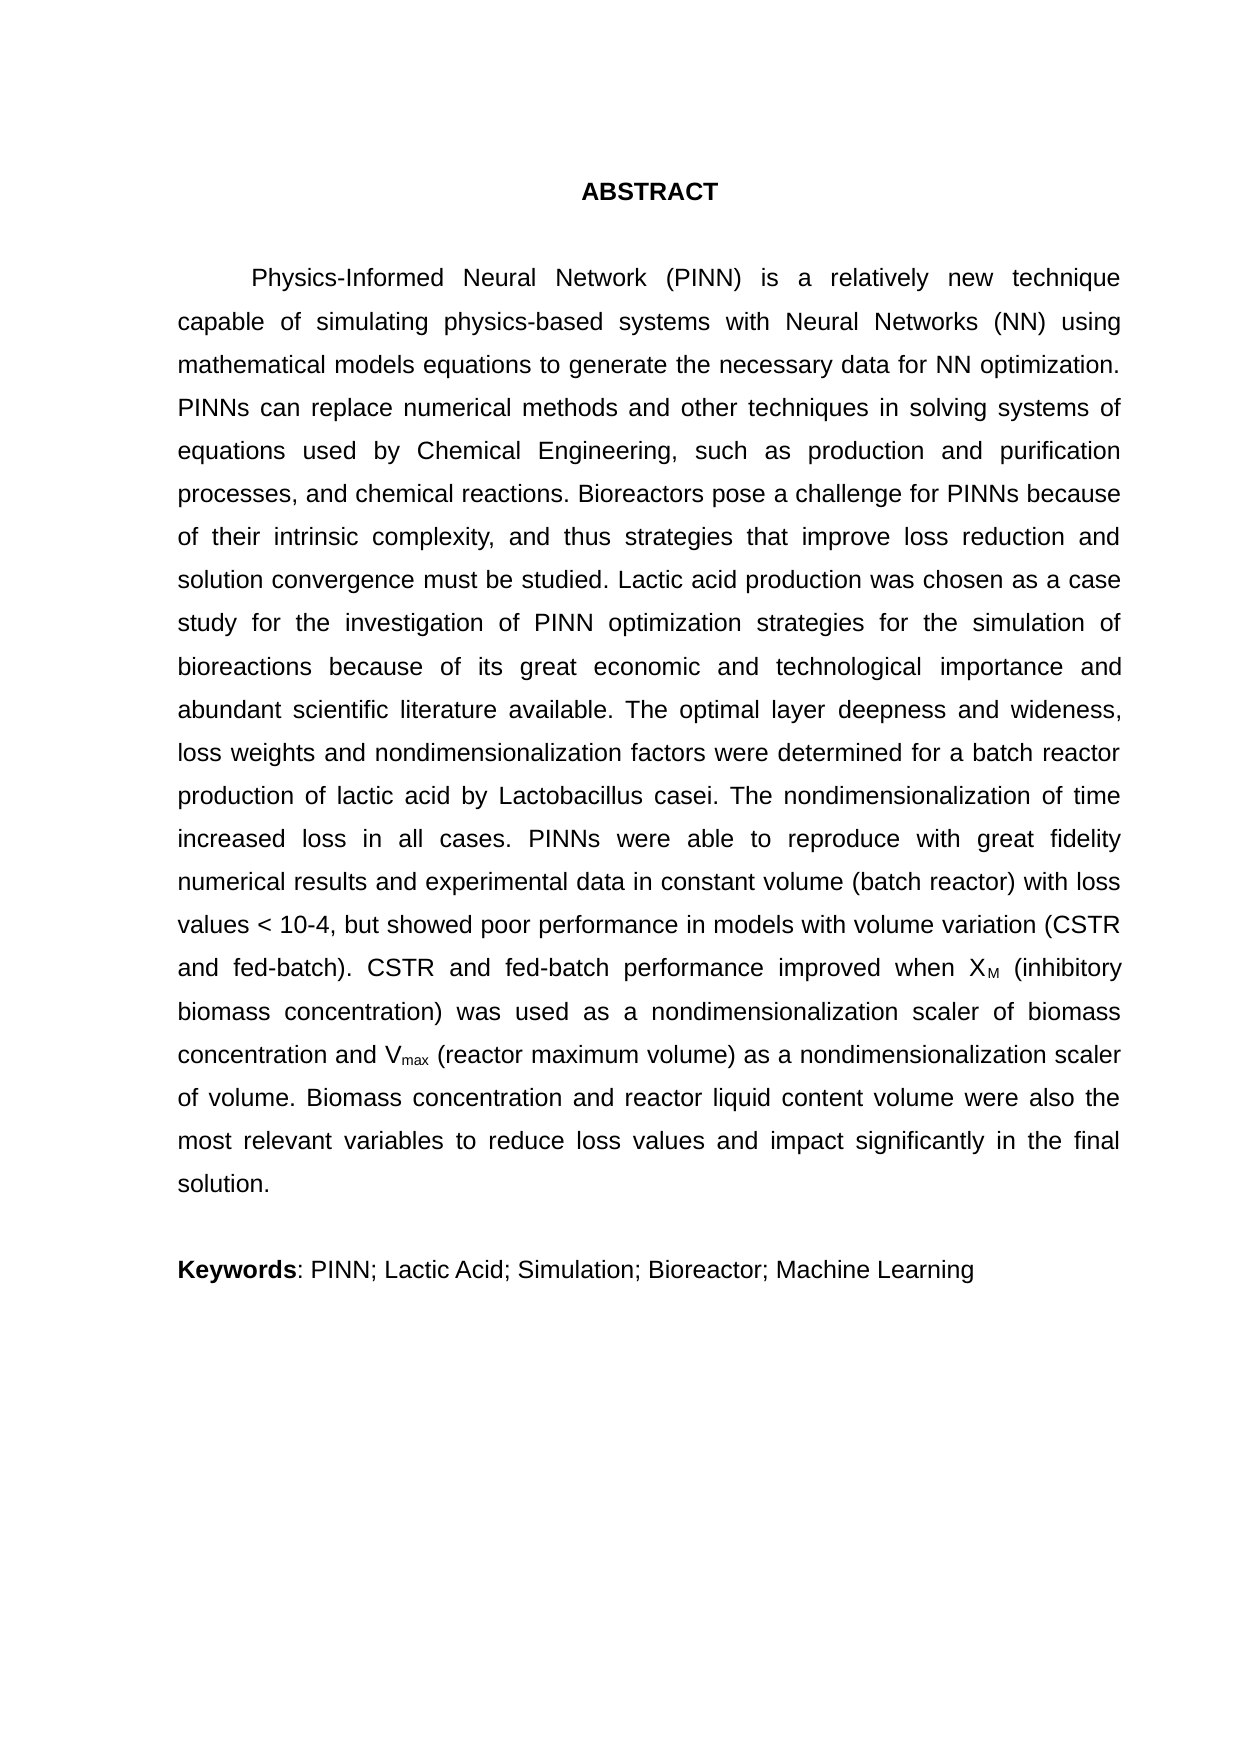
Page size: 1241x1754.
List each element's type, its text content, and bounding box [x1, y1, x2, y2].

text ABSTRACT [177, 177, 1122, 206]
text Physics-Informed Neural Network (PINN) is a relatively new technique capable of simulating physics-based systems with Neural Networks (NN) using mathematical models equations to generate the necessary data for NN optimization. PINNs can replace numerical methods and other techniques in solving systems of equations used by Chemical Engineering, such as production and purification processes, and chemical reactions. Bioreactors pose a challenge for PINNs because of their intrinsic complexity, and thus strategies that improve loss reduction and solution convergence must be studied. Lactic acid production was chosen as a case study for the investigation of PINN optimization strategies for the simulation of bioreactions because of its great economic and technological importance and abundant scientific literature available. The optimal layer deepness and wideness, loss weights and nondimensionalization factors were determined for a batch reactor production of lactic acid by Lactobacillus casei. The nondimensionalization of time increased loss in all cases. PINNs were able to reproduce with great fidelity numerical results and experimental data in constant volume (batch reactor) with loss values < 10-4, but showed poor performance in models with volume variation (CSTR and fed-batch). CSTR and fed-batch performance improved when XM (inhibitory biomass concentration) was used as a nondimensionalization scaler of biomass concentration and Vmax (reactor maximum volume) as a nondimensionalization scaler of volume. Biomass concentration and reactor liquid content volume were also the most relevant variables to reduce loss values and impact significantly in the final solution. [177, 263, 1122, 1198]
text Keywords: PINN; Lactic Acid; Simulation; Bioreactor; Machine Learning [177, 1255, 1122, 1284]
